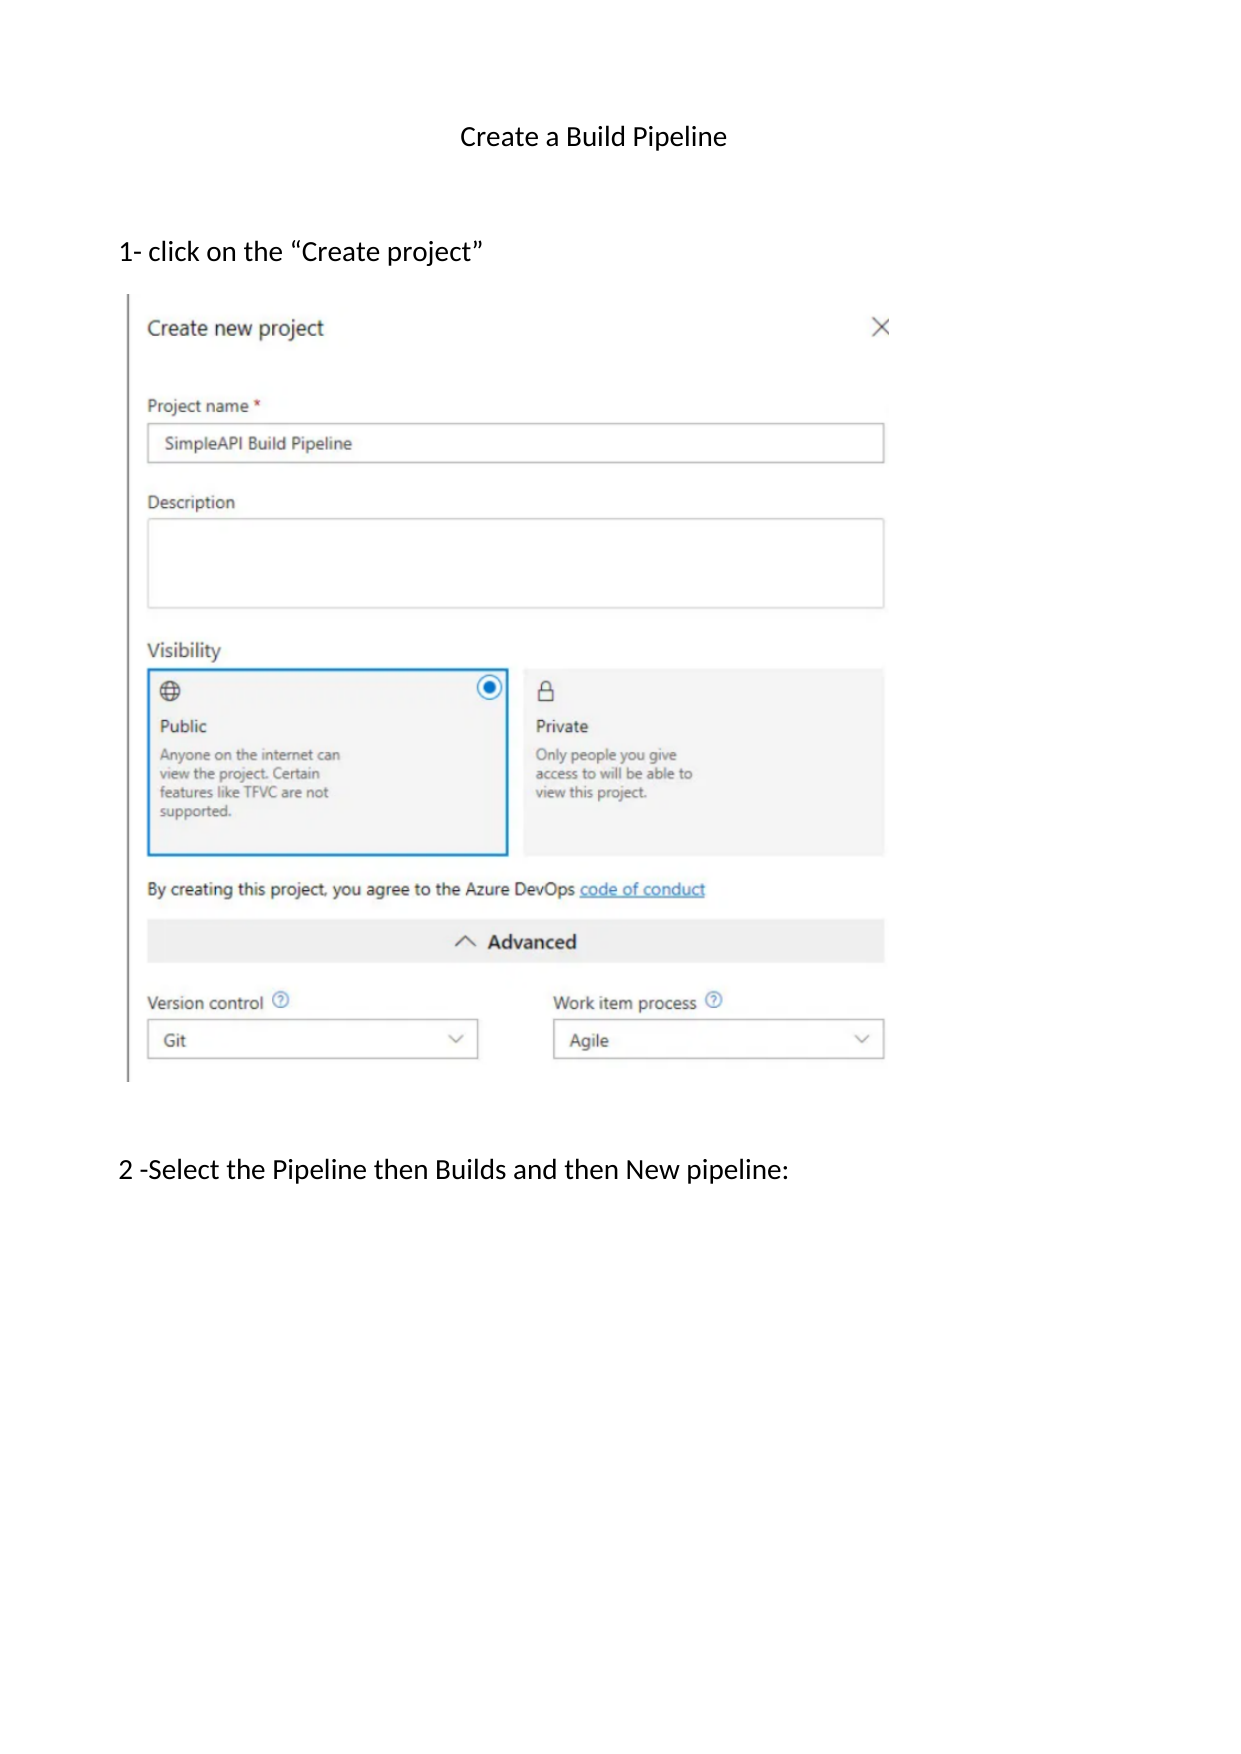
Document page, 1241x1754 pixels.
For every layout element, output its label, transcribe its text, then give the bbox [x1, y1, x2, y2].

text 2 -Select the Pipeline then Builds and then New pipeline: [118, 1151, 1122, 1186]
text Create a Build Pipeline [118, 118, 1122, 154]
text 1- click on the “Create project” [118, 233, 1122, 268]
